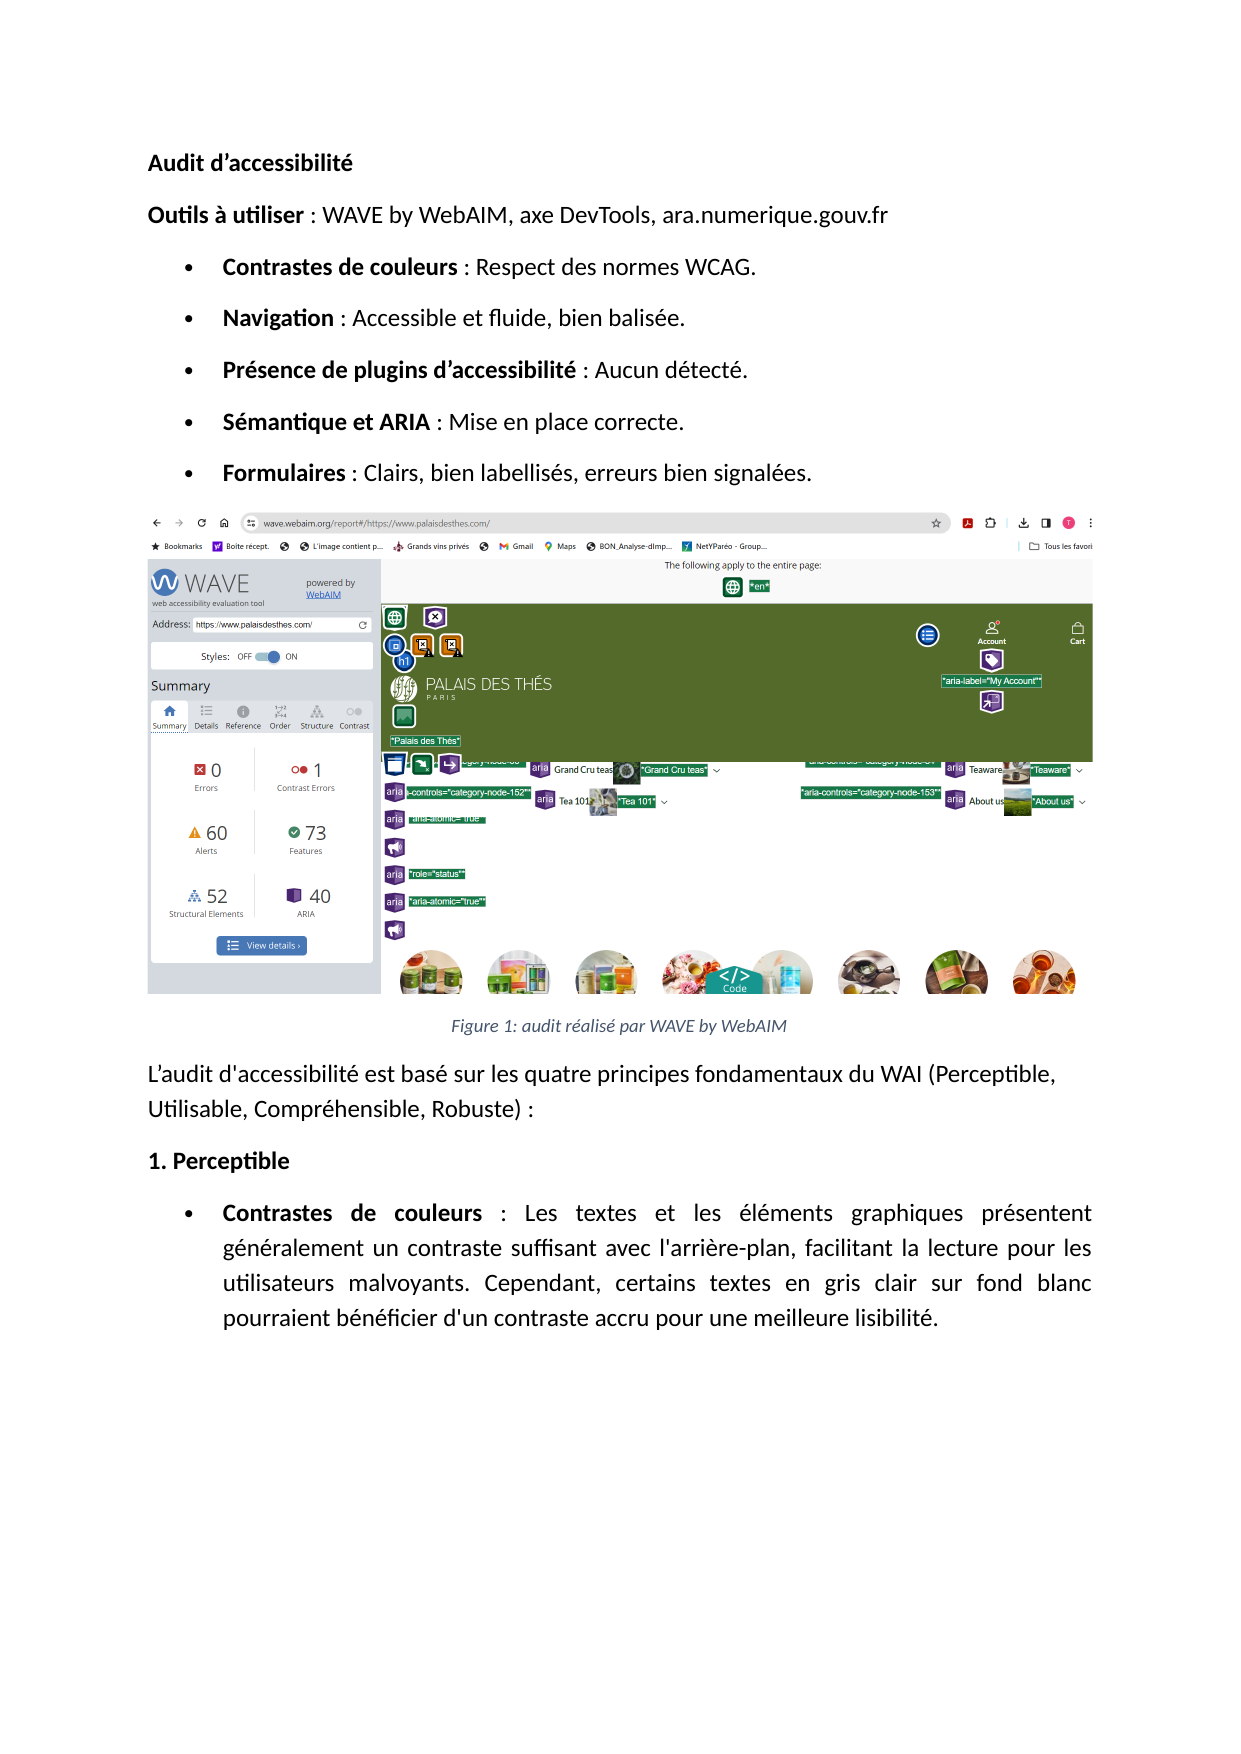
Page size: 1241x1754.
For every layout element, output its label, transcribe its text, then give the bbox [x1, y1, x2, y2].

text Outils à utiliser : WAVE by WebAIM, axe DevTools, ara.numerique.gouv.fr [148, 199, 1093, 230]
list Navigation : Accessible et fluide, bien balisée. [185, 303, 1093, 333]
text 1. Perceptible [148, 1145, 1093, 1176]
list Contrastes de couleurs : Les textes et les éléments graphiques présentent généralement un contraste suffisant avec l'arrière-plan, facilitant la lecture pour les utilisateurs malvoyants. Cependant, certains textes en gris clair sur fond blanc pourraient bénéficier d'un contraste accru pour une meilleure lisibilité.​ [185, 1197, 1093, 1332]
list Contrastes de couleurs : Respect des normes WCAG. [185, 251, 1093, 281]
text Figure 1: audit réalisé par WAVE by WebAIM [148, 1015, 1093, 1038]
text L’audit d'accessibilité est basé sur les quatre principes fondamentaux du WAI (Perceptible, Utilisable, Compréhensible, Robuste) :​ [148, 1058, 1093, 1124]
text Audit d’accessibilité [148, 148, 1093, 178]
list Sémantique et ARIA : Mise en place correcte. [185, 406, 1093, 436]
list Formulaires : Clairs, bien labellisés, erreurs bien signalées. [185, 458, 1093, 488]
list Présence de plugins d’accessibilité : Aucun détecté. [185, 354, 1093, 385]
